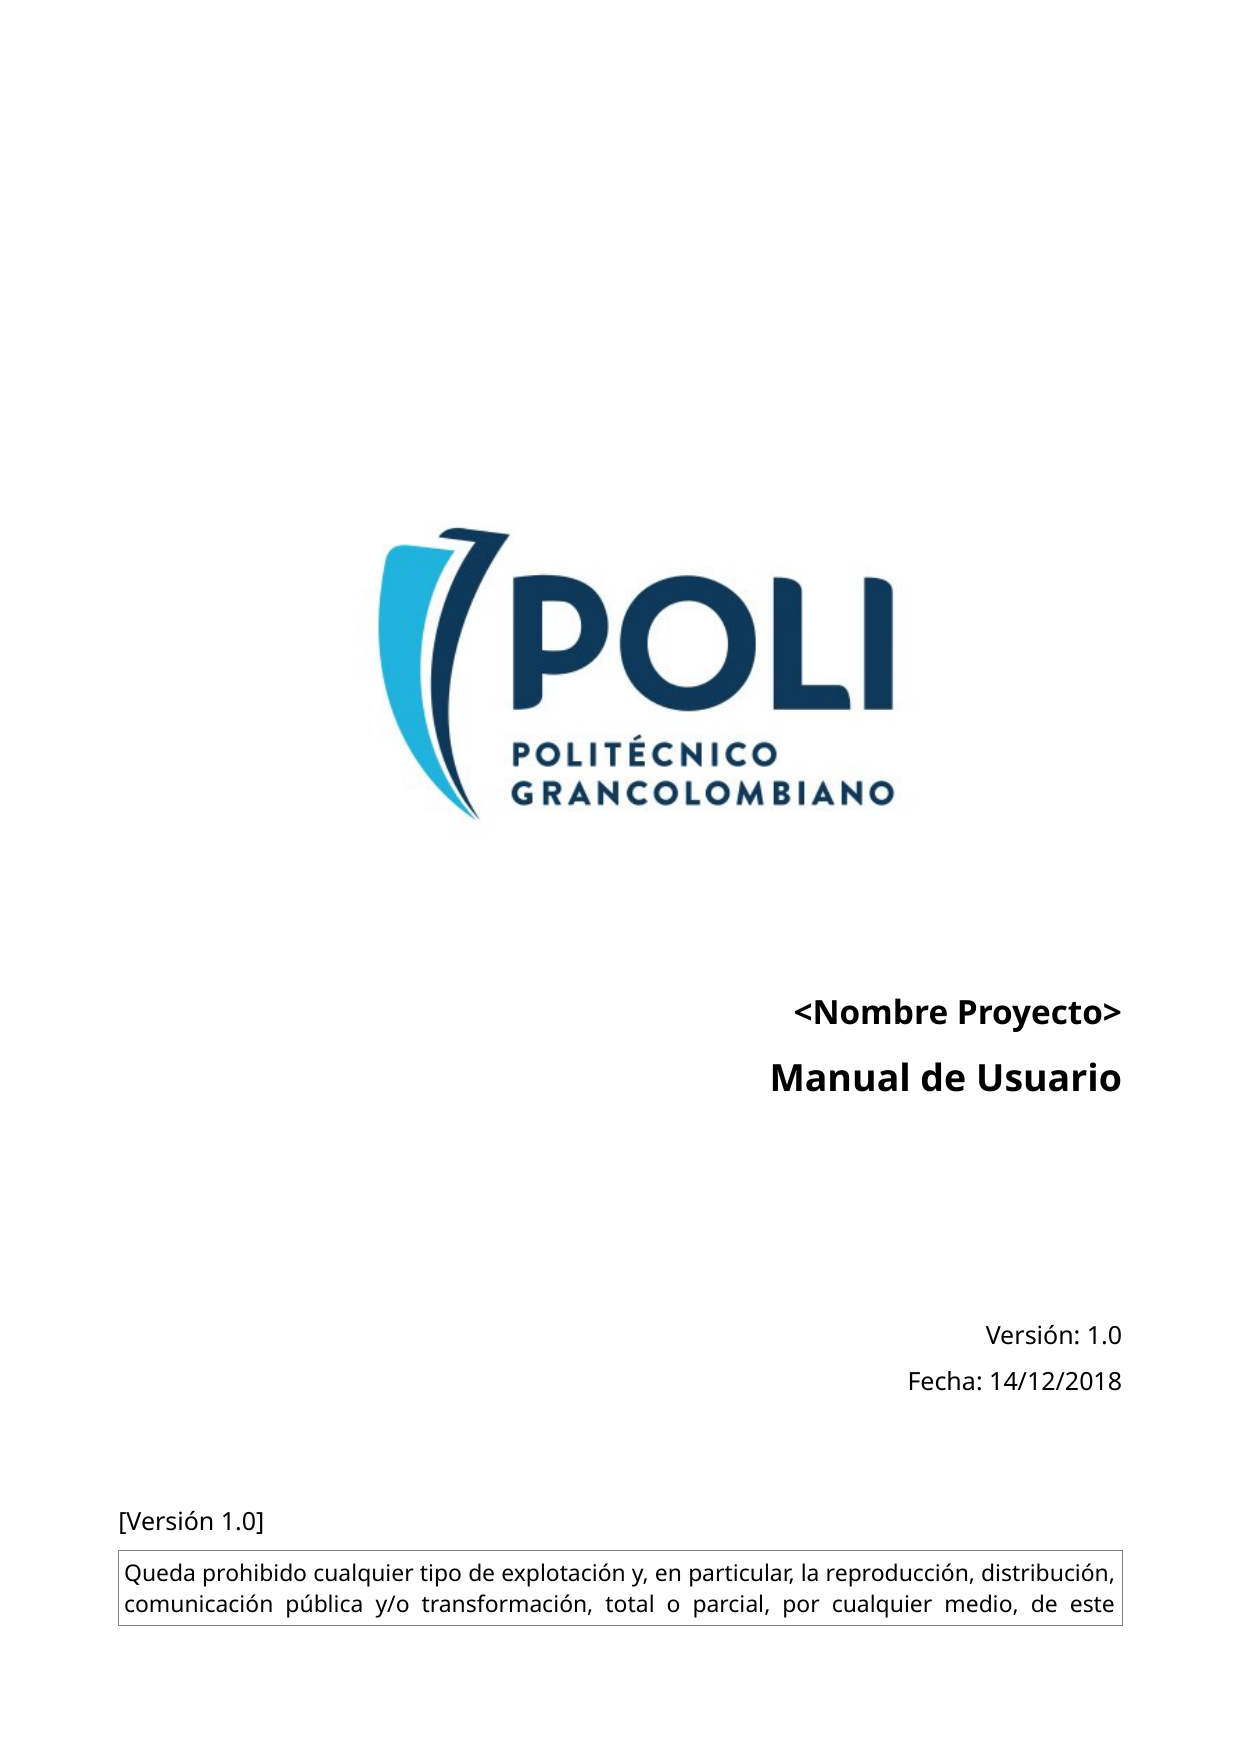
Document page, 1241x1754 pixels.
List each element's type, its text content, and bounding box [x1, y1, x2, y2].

text <Mesa de Ayuda> [118, 989, 1122, 1034]
table_header Queda prohibido cualquier tipo de explotación y, en particular, la reproducción, distribución, comunicación pública y/o transformación, total o parcial, por cualquier medio, de este [119, 1551, 1122, 1625]
text Fecha: 14/12/2018 [118, 1364, 1122, 1398]
text Manual de Usuario [118, 1052, 1122, 1103]
text Versión: 1.0 [118, 1317, 1122, 1352]
text [Versión 1.0] [118, 1504, 1122, 1538]
